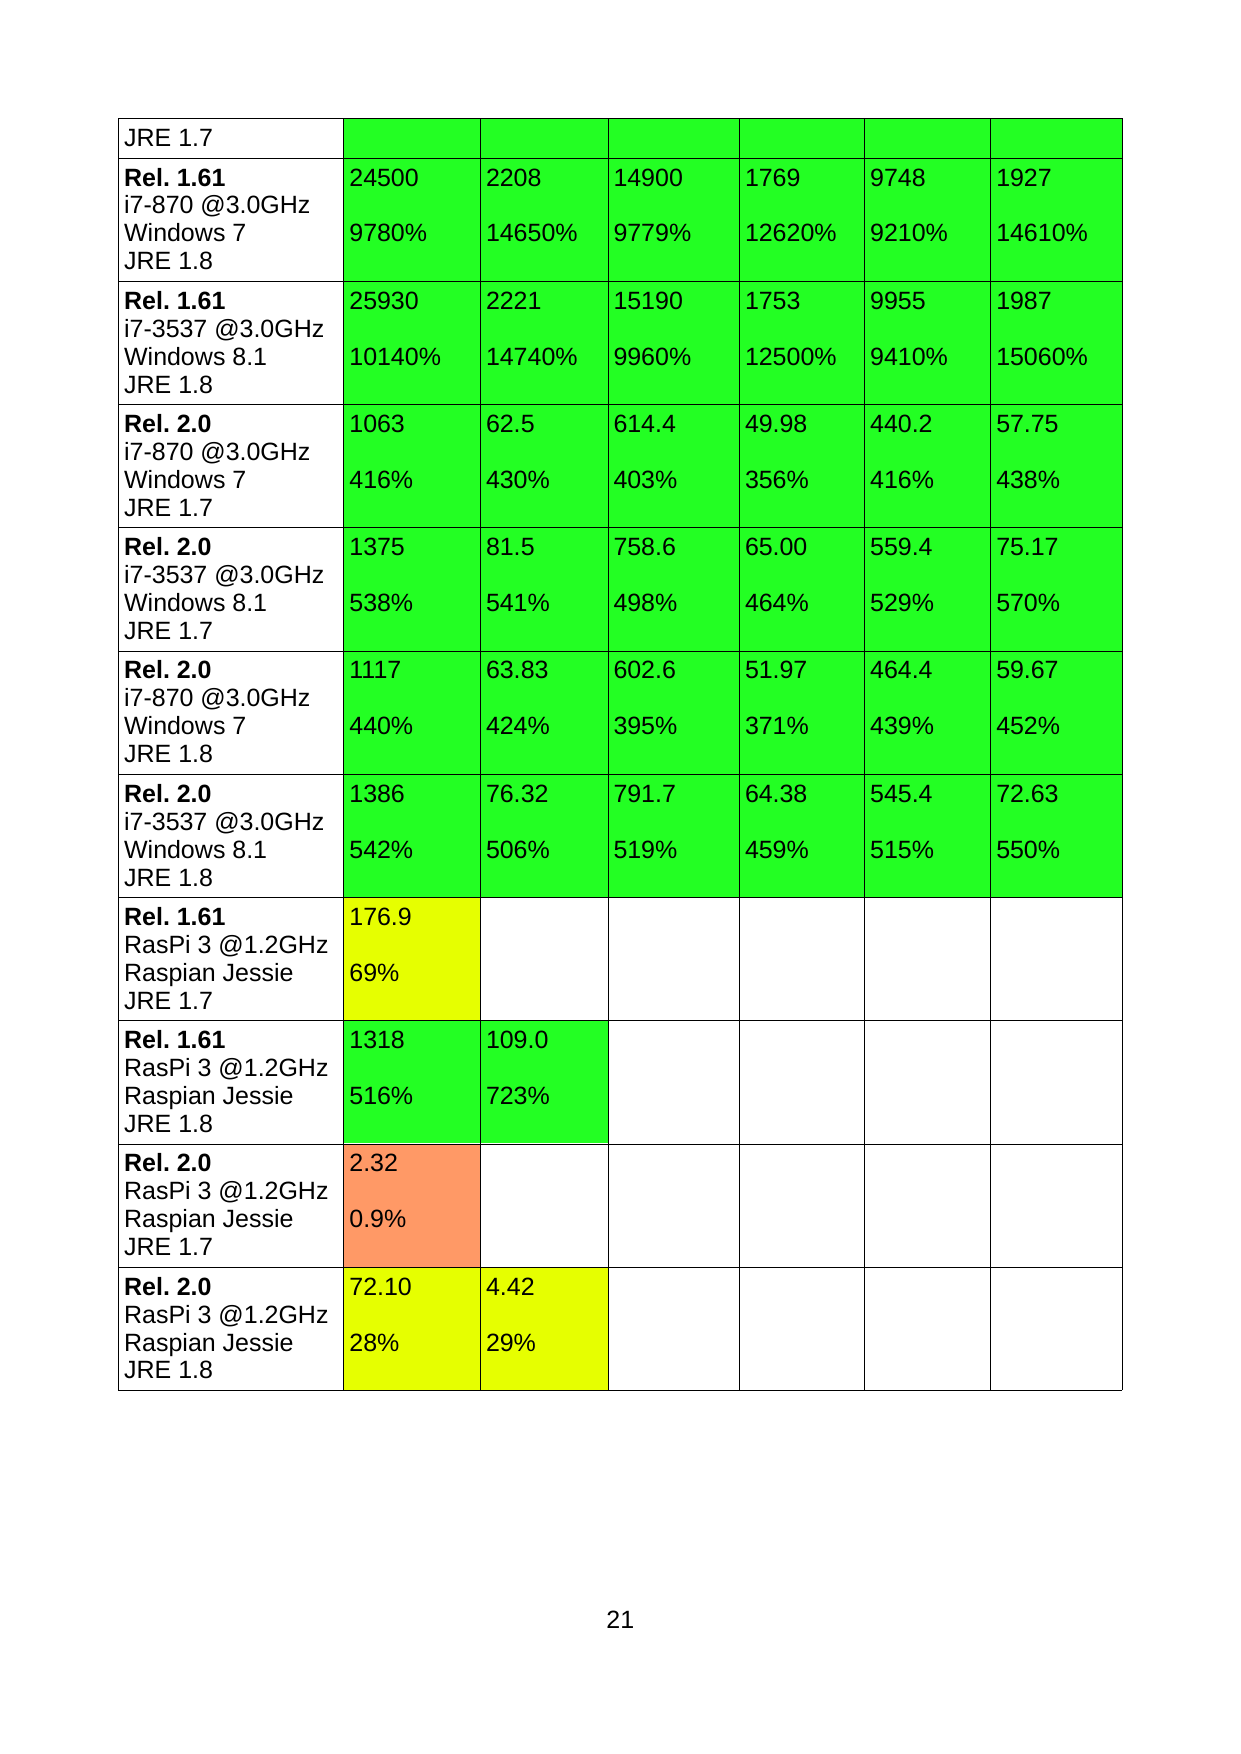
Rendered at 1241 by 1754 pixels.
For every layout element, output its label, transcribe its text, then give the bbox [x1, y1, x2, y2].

table_cell Rel. 1.61 i7-870 @3.0GHz Windows 7 JRE 1.8 [119, 159, 343, 281]
table_cell Rel. 2.0 i7-870 @3.0GHz Windows 7 JRE 1.7 [119, 405, 343, 527]
table_cell [609, 898, 739, 1020]
table_cell 109.0 723% [481, 1021, 608, 1143]
table_cell Rel. 2.0 i7-3537 @3.0GHz Windows 8.1 JRE 1.8 [119, 775, 343, 897]
table_cell JRE 1.7 [119, 119, 343, 158]
table_cell [991, 119, 1122, 158]
table_cell 2.32 0.9% [344, 1145, 480, 1267]
table_cell 545.4 515% [865, 775, 990, 897]
table_cell 62.5 430% [481, 405, 608, 527]
table_cell Rel. 2.0 i7-3537 @3.0GHz Windows 8.1 JRE 1.7 [119, 528, 343, 651]
table_cell 81.5 541% [481, 528, 608, 651]
table_cell [609, 1268, 739, 1390]
table_cell 1375 538% [344, 528, 480, 651]
table_cell [481, 119, 608, 158]
table_cell [609, 119, 739, 158]
table_cell [609, 1021, 739, 1143]
table_cell 1117 440% [344, 652, 480, 774]
table_cell 75.17 570% [991, 528, 1122, 651]
table_cell [740, 1145, 864, 1267]
table_cell 63.83 424% [481, 652, 608, 774]
table_cell [740, 898, 864, 1020]
table_cell [991, 1268, 1122, 1390]
table_cell 51.97 371% [740, 652, 864, 774]
table_cell 76.32 506% [481, 775, 608, 897]
table_cell Rel. 2.0 RasPi 3 @1.2GHz Raspian Jessie JRE 1.7 [119, 1145, 343, 1267]
table_cell [865, 1145, 990, 1267]
table_cell 24500 9780% [344, 159, 480, 281]
table_cell [991, 1021, 1122, 1143]
table_cell Rel. 1.61 RasPi 3 @1.2GHz Raspian Jessie JRE 1.8 [119, 1021, 343, 1143]
table_cell [865, 1021, 990, 1143]
table_cell 72.63 550% [991, 775, 1122, 897]
table_cell 440.2 416% [865, 405, 990, 527]
table_cell 14900 9779% [609, 159, 739, 281]
table_cell 9955 9410% [865, 282, 990, 404]
table_cell 4.42 29% [481, 1268, 608, 1390]
table_cell [991, 898, 1122, 1020]
table_cell [740, 1021, 864, 1143]
table_cell [344, 119, 480, 158]
table_cell 9748 9210% [865, 159, 990, 281]
table_cell 614.4 403% [609, 405, 739, 527]
table_cell Rel. 2.0 i7-870 @3.0GHz Windows 7 JRE 1.8 [119, 652, 343, 774]
table_cell 176.9 69% [344, 898, 480, 1020]
table_cell [865, 898, 990, 1020]
table_cell 15190 9960% [609, 282, 739, 404]
table_cell 49.98 356% [740, 405, 864, 527]
table_cell 758.6 498% [609, 528, 739, 651]
table_cell [609, 1145, 739, 1267]
table_cell 1063 416% [344, 405, 480, 527]
table_cell [481, 898, 608, 1020]
table_cell 2221 14740% [481, 282, 608, 404]
table_cell 1386 542% [344, 775, 480, 897]
table_cell Rel. 1.61 RasPi 3 @1.2GHz Raspian Jessie JRE 1.7 [119, 898, 343, 1020]
table_cell 72.10 28% [344, 1268, 480, 1390]
table_cell 559.4 529% [865, 528, 990, 651]
table_cell 65.00 464% [740, 528, 864, 651]
table_cell [991, 1145, 1122, 1267]
table_cell 64.38 459% [740, 775, 864, 897]
table_cell [740, 1268, 864, 1390]
table_cell [740, 119, 864, 158]
table_cell 2208 14650% [481, 159, 608, 281]
table_cell [481, 1145, 608, 1267]
table_cell 464.4 439% [865, 652, 990, 774]
table_cell 25930 10140% [344, 282, 480, 404]
table_cell 1987 15060% [991, 282, 1122, 404]
table_cell Rel. 2.0 RasPi 3 @1.2GHz Raspian Jessie JRE 1.8 [119, 1268, 343, 1390]
table_cell 1927 14610% [991, 159, 1122, 281]
table_cell [865, 1268, 990, 1390]
table_cell 791.7 519% [609, 775, 739, 897]
table_cell [865, 119, 990, 158]
table_cell 1318 516% [344, 1021, 480, 1143]
table_cell 602.6 395% [609, 652, 739, 774]
table_cell 59.67 452% [991, 652, 1122, 774]
table_cell Rel. 1.61 i7-3537 @3.0GHz Windows 8.1 JRE 1.8 [119, 282, 343, 404]
table_cell 1753 12500% [740, 282, 864, 404]
table_cell 57.75 438% [991, 405, 1122, 527]
table_cell 1769 12620% [740, 159, 864, 281]
